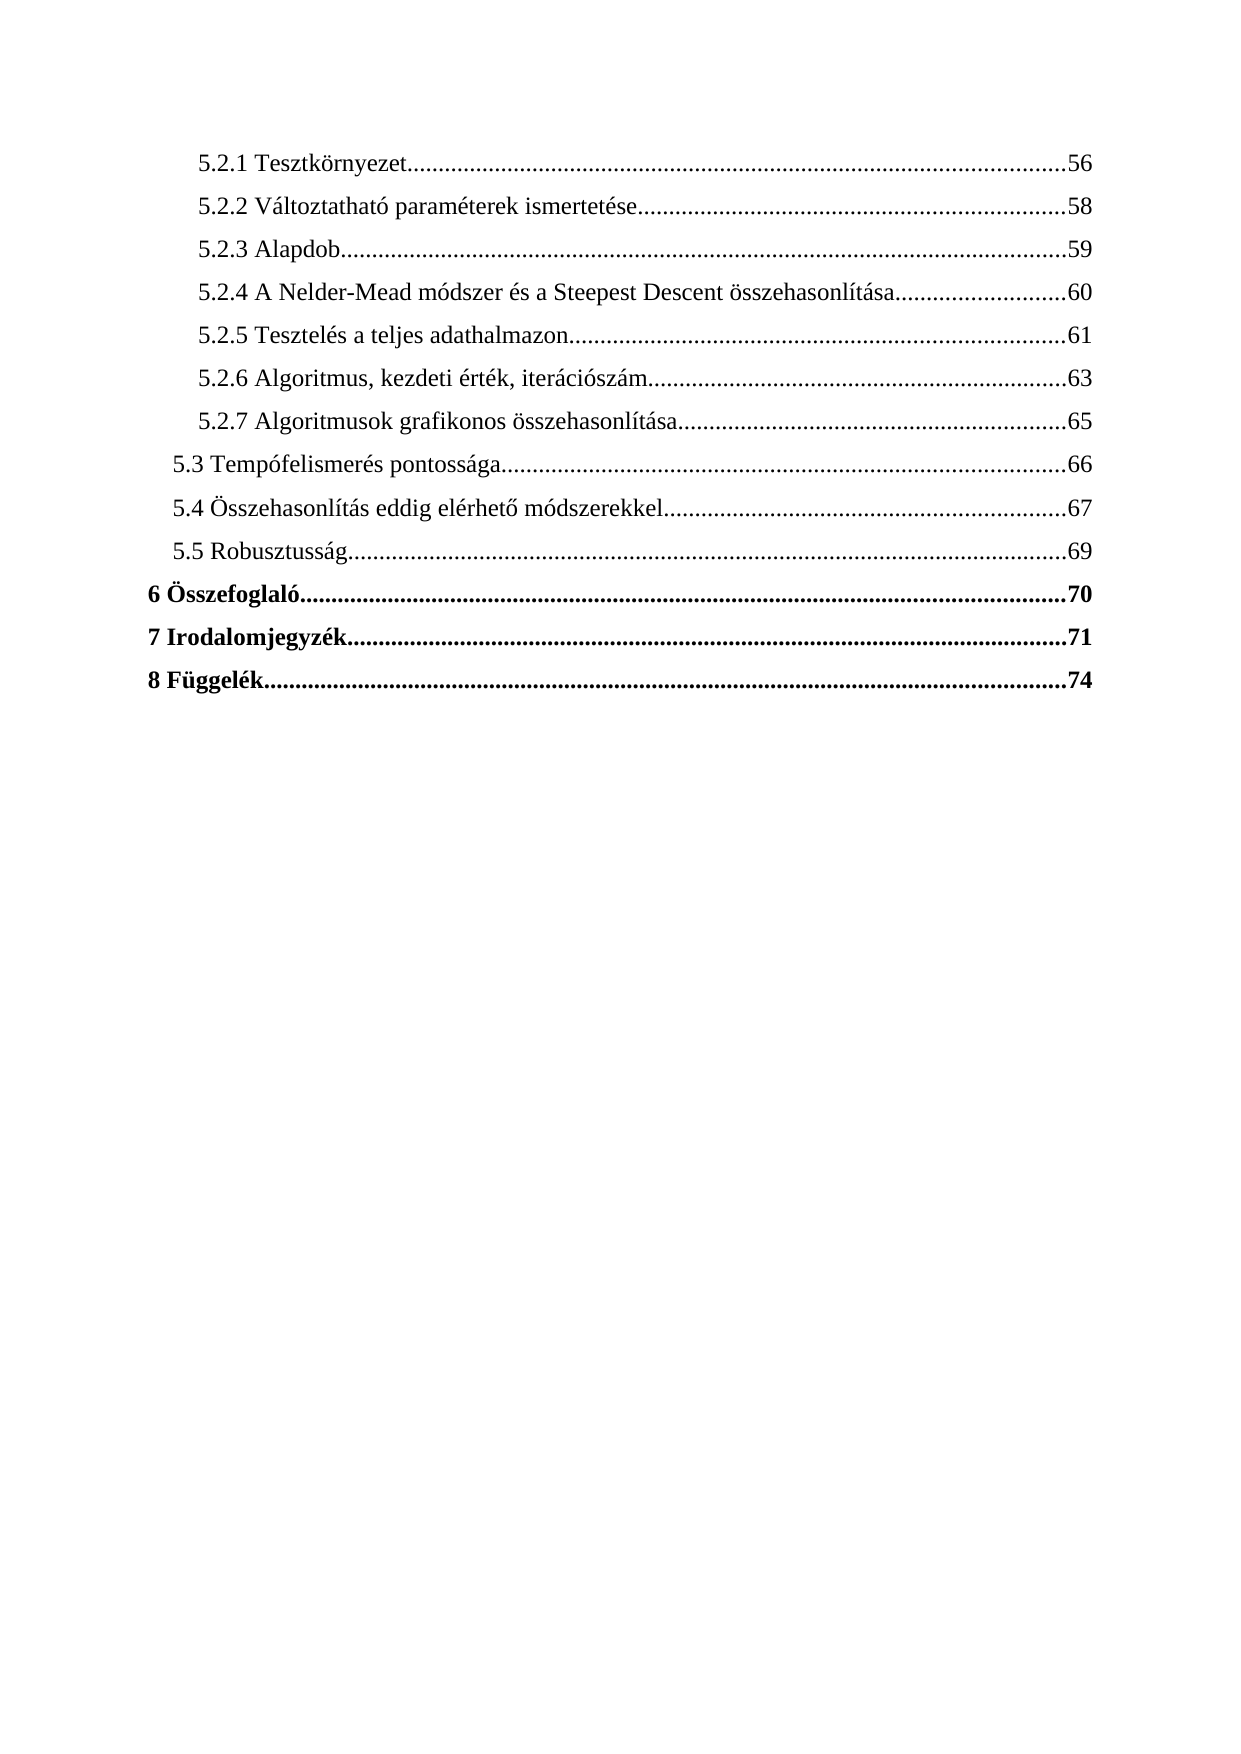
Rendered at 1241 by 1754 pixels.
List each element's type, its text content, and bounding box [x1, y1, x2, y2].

text 7 Irodalomjegyzék 71 [148, 622, 1092, 651]
text 5.2.4 A Nelder-Mead módszer és a Steepest Descent összehasonlítása 60 [198, 277, 1092, 306]
text 6 Összefoglaló 70 [148, 579, 1092, 608]
text 5.2.3 Alapdob 59 [198, 234, 1092, 263]
text 5.2.5 Tesztelés a teljes adathalmazon 61 [198, 320, 1092, 349]
text 5.4 Összehasonlítás eddig elérhető módszerekkel 67 [172, 493, 1092, 521]
text 5.2.2 Változtatható paraméterek ismertetése 58 [198, 191, 1092, 219]
text 5.5 Robusztusság 69 [172, 536, 1092, 564]
text 5.2.6 Algoritmus, kezdeti érték, iterációszám 63 [198, 363, 1092, 392]
text 5.2.1 Tesztkörnyezet 56 [198, 148, 1092, 176]
text 5.2.7 Algoritmusok grafikonos összehasonlítása 65 [198, 406, 1092, 435]
text 8 Függelék 74 [148, 665, 1092, 694]
text 5.3 Tempófelismerés pontossága 66 [172, 449, 1092, 478]
